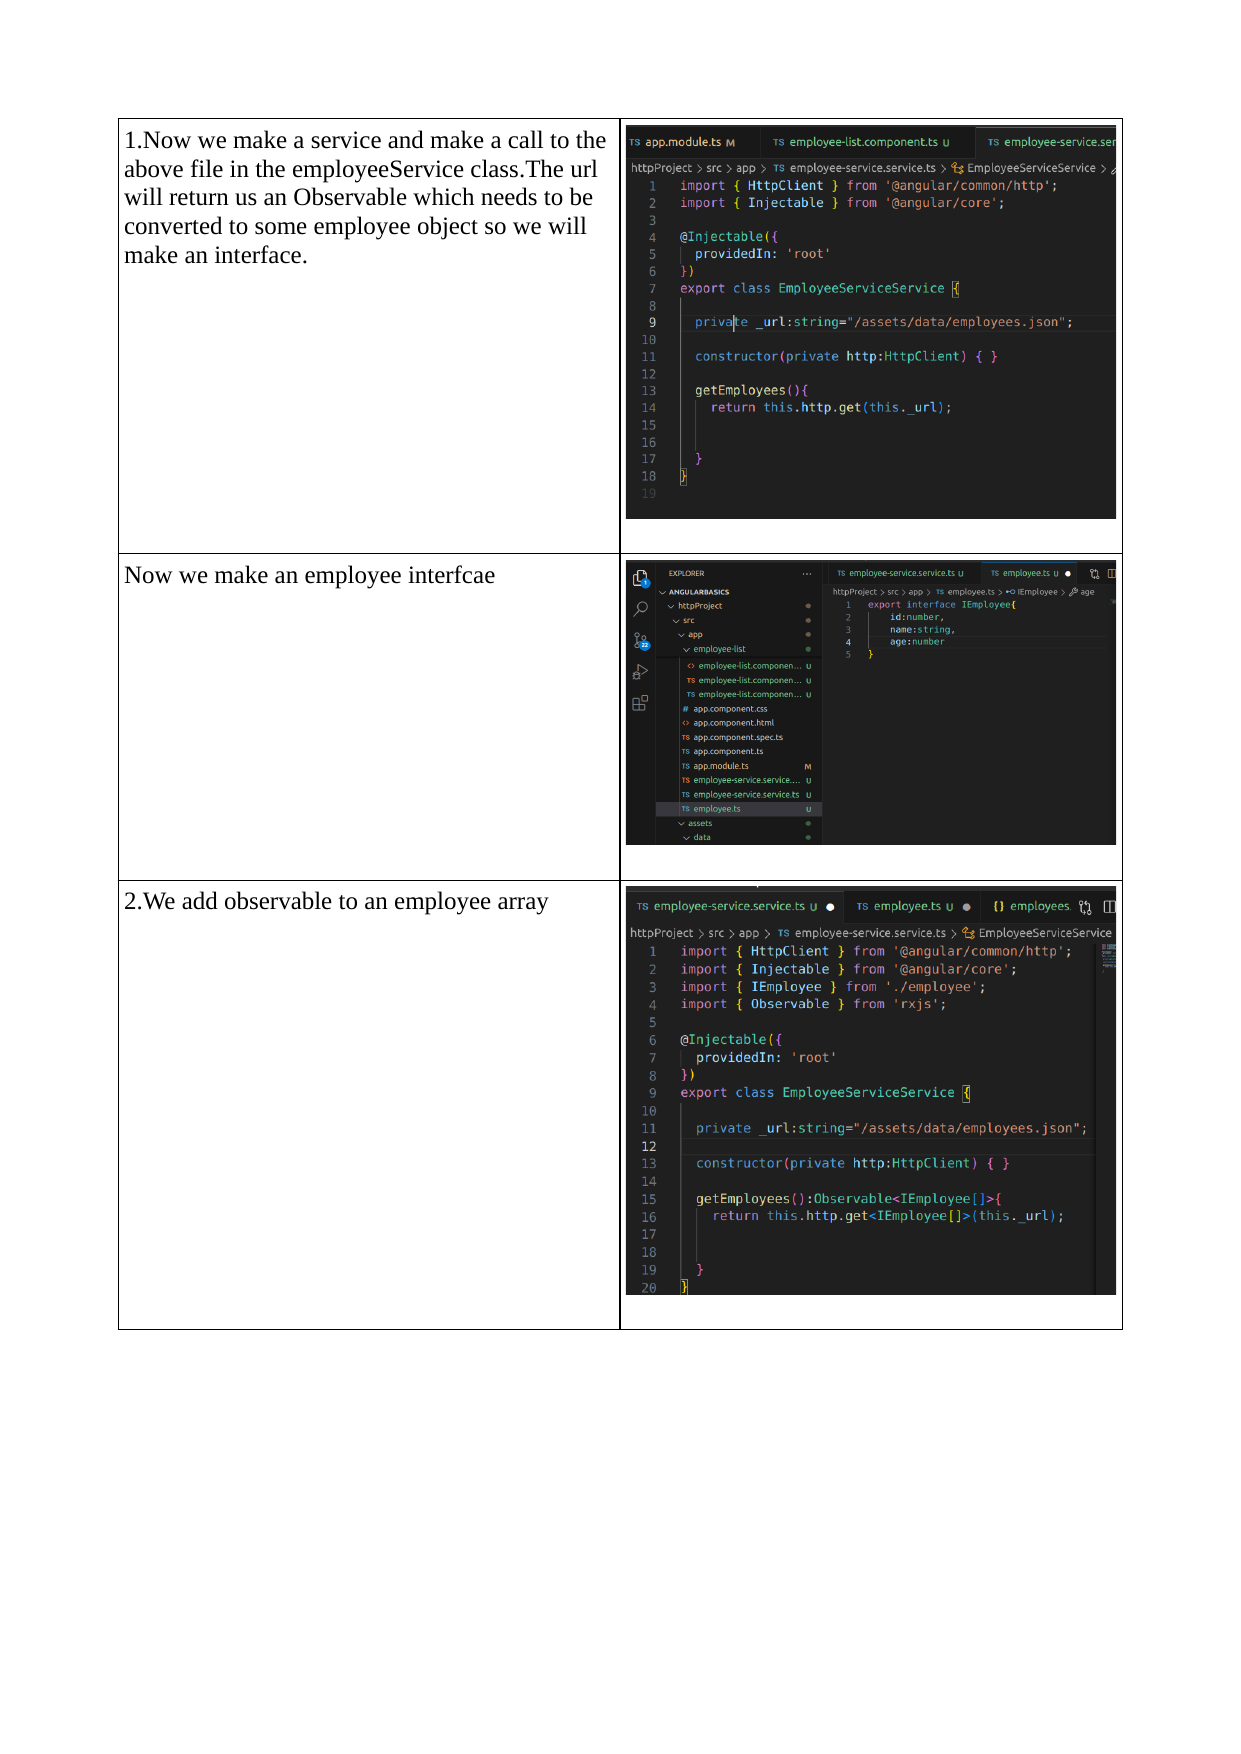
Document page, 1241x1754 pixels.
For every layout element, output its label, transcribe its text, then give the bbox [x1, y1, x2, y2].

table_cell [621, 881, 1122, 1329]
picture [625, 560, 1117, 845]
picture [625, 125, 1117, 519]
table_cell 2.We add observable to an employee array [119, 881, 619, 1329]
table_cell 1.Now we make a service and make a call to the above file in the employeeService class.The url will return us an Observable which needs to be converted to some employee object so we will make an interface. [119, 119, 619, 553]
picture [625, 886, 1117, 1295]
table_cell [621, 119, 1122, 553]
table_cell Now we make an employee interfcae [119, 554, 619, 879]
table_cell [621, 554, 1122, 879]
